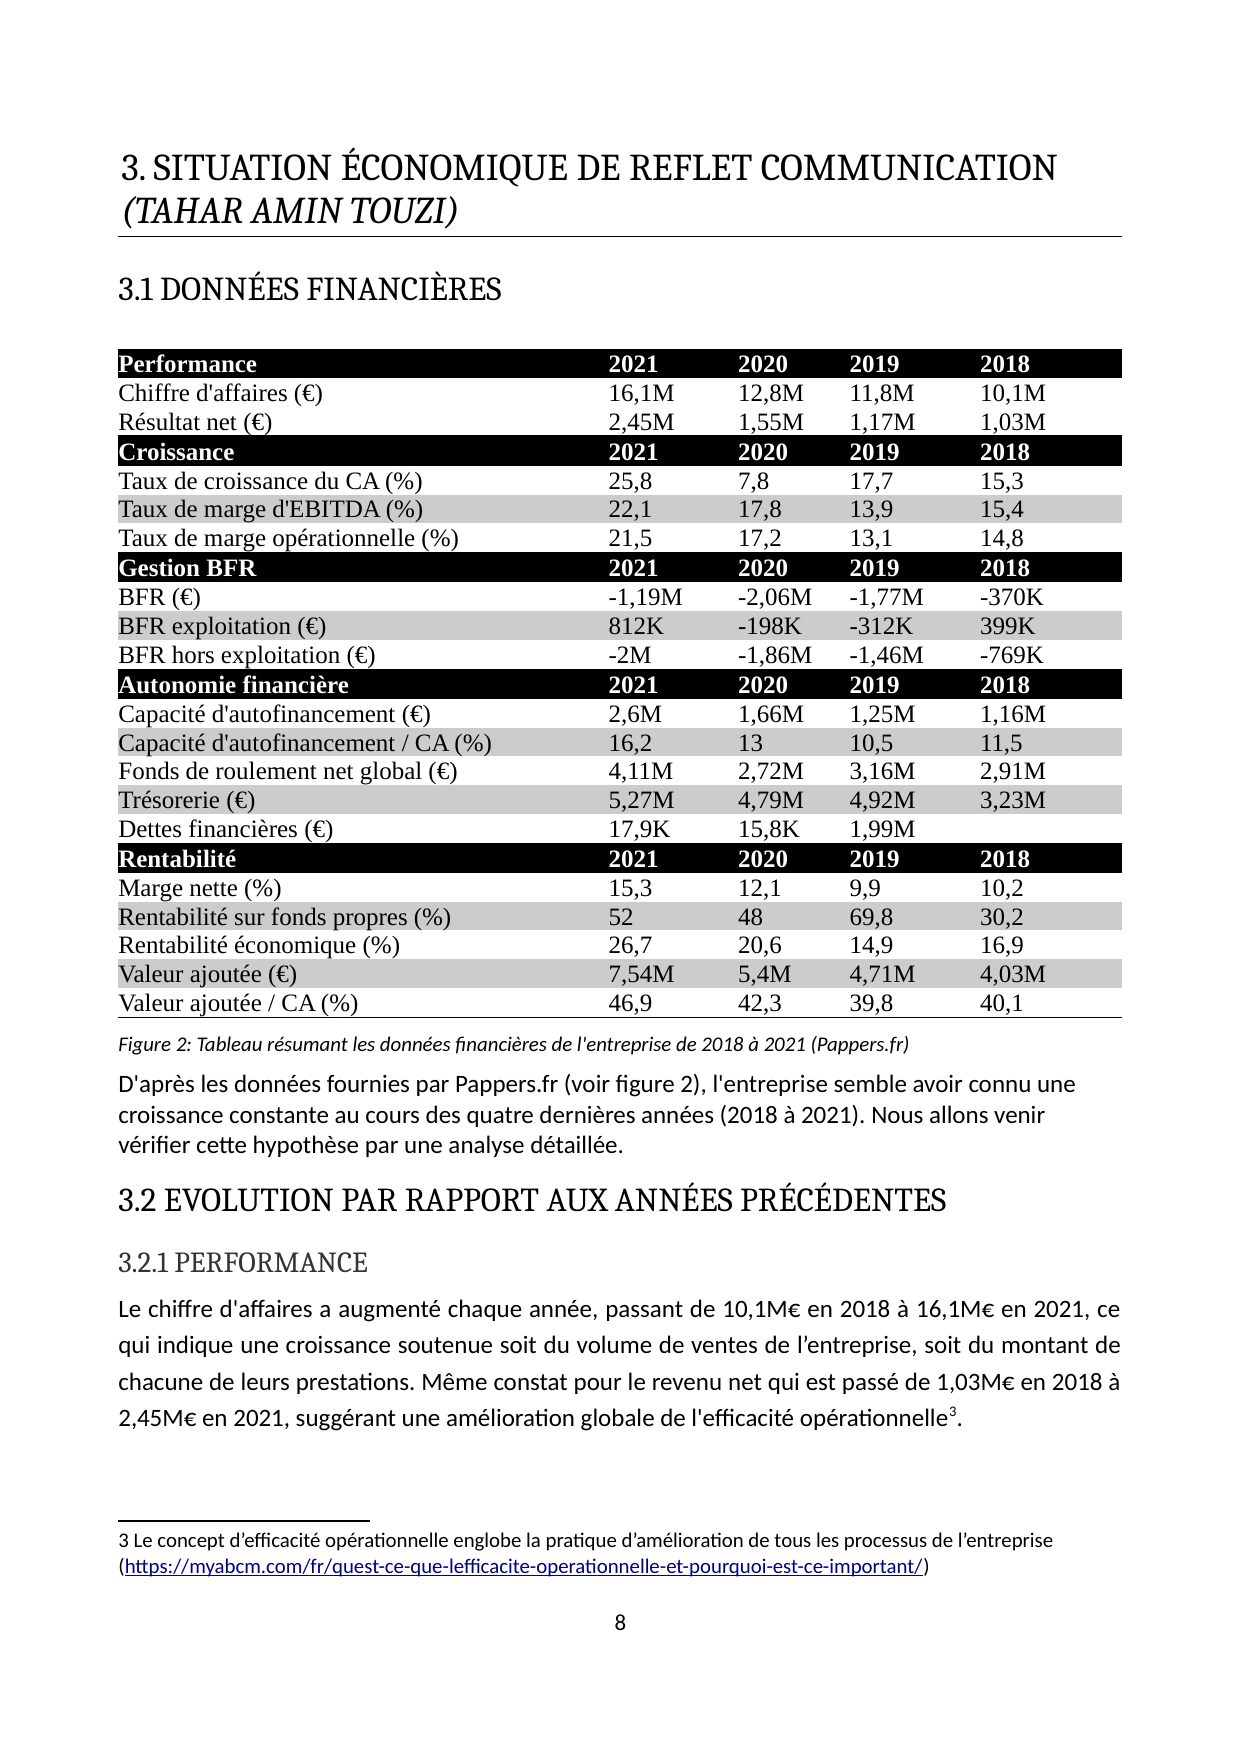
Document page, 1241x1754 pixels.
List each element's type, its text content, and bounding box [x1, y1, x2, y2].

table_cell Dettes financières (€) [118, 814, 608, 843]
table_cell Capacité d'autofinancement (€) [118, 699, 608, 728]
table_cell Taux de marge opérationnelle (%) [118, 523, 608, 552]
table_cell Rentabilité sur fonds propres (%) [118, 902, 608, 930]
table_cell Autonomie financière [118, 670, 608, 699]
table_cell Capacité d'autofinancement / CA (%) [118, 728, 608, 756]
table_cell 15,3 [980, 466, 1122, 494]
table_cell 1,25M [849, 699, 980, 728]
table_cell 2019 [849, 554, 980, 582]
table_cell 11,5 [980, 728, 1122, 756]
table_cell 2021 [608, 844, 738, 873]
table_cell 2,45M [608, 407, 738, 435]
table_cell 4,79M [738, 785, 849, 814]
table_cell 2019 [849, 670, 980, 699]
text Le chiffre d'affaires a augmenté chaque année, passant de 10,1M€ en 2018 à 16,1M€ en 2021, ce qui indique une croissance soutenue soit du volume de ventes de l’entreprise, soit du montant de chacune de leurs prestations. Même constat pour le revenu net qui est passé de 1,03M€ en 2018 à 2,45M€ en 2021, suggérant une amélioration globale de l'efficacité opérationnelle. [118, 1293, 1122, 1433]
table_cell 3,16M [849, 756, 980, 785]
subtitle 3. Situation économique de Reflet Communication (TAHAR Amin touzi) [118, 143, 1122, 236]
table_cell 1,99M [849, 814, 980, 843]
table_cell 2020 [738, 670, 849, 699]
table_cell 16,1M [608, 378, 738, 407]
table_cell 2020 [738, 554, 849, 582]
text Le concept d’efficacité opérationnelle englobe la pratique d’amélioration de tous les processus de l’entreprise (https://myabcm.com/fr/quest-ce-que-lefficacite-operationnelle-et-pourquoi-est-ce-important/) [118, 1527, 1122, 1578]
table_cell 26,7 [608, 930, 738, 959]
table_cell 2,91M [980, 756, 1122, 785]
table_cell 16,2 [608, 728, 738, 756]
table_cell 399K [980, 611, 1122, 640]
table_cell -769K [980, 640, 1122, 668]
table_cell BFR (€) [118, 582, 608, 611]
table_cell 2021 [608, 670, 738, 699]
table_cell 4,03M [980, 959, 1122, 988]
table_cell 15,8K [738, 814, 849, 843]
table_cell Marge nette (%) [118, 873, 608, 902]
table_cell 52 [608, 902, 738, 930]
table_cell -370K [980, 582, 1122, 611]
table_cell 15,4 [980, 495, 1122, 523]
table_cell 2018 [980, 554, 1122, 582]
table_cell Valeur ajoutée (€) [118, 959, 608, 988]
table_cell 16,9 [980, 930, 1122, 959]
table_cell Taux de croissance du CA (%) [118, 466, 608, 494]
table_cell 48 [738, 902, 849, 930]
table_cell [980, 814, 1122, 843]
table_cell 69,8 [849, 902, 980, 930]
table_header Performance [118, 349, 608, 378]
table_cell 2021 [608, 437, 738, 466]
table_cell Valeur ajoutée / CA (%) [118, 988, 608, 1017]
table_cell 17,7 [849, 466, 980, 494]
table_cell 812K [608, 611, 738, 640]
table_cell BFR exploitation (€) [118, 611, 608, 640]
table_cell 22,1 [608, 495, 738, 523]
table_cell Taux de marge d'EBITDA (%) [118, 495, 608, 523]
table_cell Gestion BFR [118, 554, 608, 582]
table_cell 10,2 [980, 873, 1122, 902]
table_cell 17,9K [608, 814, 738, 843]
table_cell 13,1 [849, 523, 980, 552]
table_cell 46,9 [608, 988, 738, 1017]
subtitle 3.1 Données financières [118, 270, 1122, 309]
table_cell 2019 [849, 844, 980, 873]
text Figure 2: Tableau résumant les données financières de l'entreprise de 2018 à 2021 (Pappers.fr) [118, 1031, 1122, 1056]
subtitle 3.2 Evolution par rapport aux années précédentes [118, 1181, 1122, 1219]
table_cell 17,2 [738, 523, 849, 552]
table_cell 13,9 [849, 495, 980, 523]
table_cell 17,8 [738, 495, 849, 523]
table_cell 2019 [849, 437, 980, 466]
table_cell 42,3 [738, 988, 849, 1017]
table_cell -2,06M [738, 582, 849, 611]
table_cell -198K [738, 611, 849, 640]
table_cell -312K [849, 611, 980, 640]
table_cell 14,8 [980, 523, 1122, 552]
table_header 2019 [849, 349, 980, 378]
table_cell 2018 [980, 437, 1122, 466]
table_cell 4,11M [608, 756, 738, 785]
table_cell -1,86M [738, 640, 849, 668]
table_cell 2021 [608, 554, 738, 582]
table_cell -1,77M [849, 582, 980, 611]
table_cell -1,46M [849, 640, 980, 668]
table_header 2020 [738, 349, 849, 378]
subtitle 3.2.1 Performance [118, 1247, 1122, 1280]
table_cell 3,23M [980, 785, 1122, 814]
table_cell 11,8M [849, 378, 980, 407]
table_cell 20,6 [738, 930, 849, 959]
table_cell 25,8 [608, 466, 738, 494]
text D'après les données fournies par Pappers.fr (voir figure 2), l'entreprise semble avoir connu une croissance constante au cours des quatre dernières années (2018 à 2021). Nous allons venir vérifier cette hypothèse par une analyse détaillée. [118, 1069, 1122, 1160]
table_cell -2M [608, 640, 738, 668]
table_cell 30,2 [980, 902, 1122, 930]
table_cell Fonds de roulement net global (€) [118, 756, 608, 785]
table_cell 40,1 [980, 988, 1122, 1017]
table_cell -1,19M [608, 582, 738, 611]
table_cell 2018 [980, 670, 1122, 699]
table_cell 1,17M [849, 407, 980, 435]
table_cell Rentabilité économique (%) [118, 930, 608, 959]
table_cell 7,54M [608, 959, 738, 988]
table_cell Résultat net (€) [118, 407, 608, 435]
table_cell 4,92M [849, 785, 980, 814]
table_cell 2020 [738, 844, 849, 873]
table_cell 2018 [980, 844, 1122, 873]
table_cell Chiffre d'affaires (€) [118, 378, 608, 407]
table_header 2018 [980, 349, 1122, 378]
table_cell 12,1 [738, 873, 849, 902]
table_cell 5,27M [608, 785, 738, 814]
table_cell Rentabilité [118, 844, 608, 873]
table_cell 9,9 [849, 873, 980, 902]
table_cell 12,8M [738, 378, 849, 407]
table_cell 10,1M [980, 378, 1122, 407]
table_cell 15,3 [608, 873, 738, 902]
table_cell 1,16M [980, 699, 1122, 728]
table_cell Trésorerie (€) [118, 785, 608, 814]
table_cell 5,4M [738, 959, 849, 988]
table_cell 2,6M [608, 699, 738, 728]
table_cell 39,8 [849, 988, 980, 1017]
table_cell 14,9 [849, 930, 980, 959]
table_cell 1,55M [738, 407, 849, 435]
table_cell 7,8 [738, 466, 849, 494]
table_cell 13 [738, 728, 849, 756]
table_cell 4,71M [849, 959, 980, 988]
table_cell 1,03M [980, 407, 1122, 435]
table_header 2021 [608, 349, 738, 378]
table_cell BFR hors exploitation (€) [118, 640, 608, 668]
table_cell Croissance [118, 437, 608, 466]
table_cell 21,5 [608, 523, 738, 552]
table_cell 2,72M [738, 756, 849, 785]
table_cell 10,5 [849, 728, 980, 756]
table_cell 2020 [738, 437, 849, 466]
table_cell 1,66M [738, 699, 849, 728]
